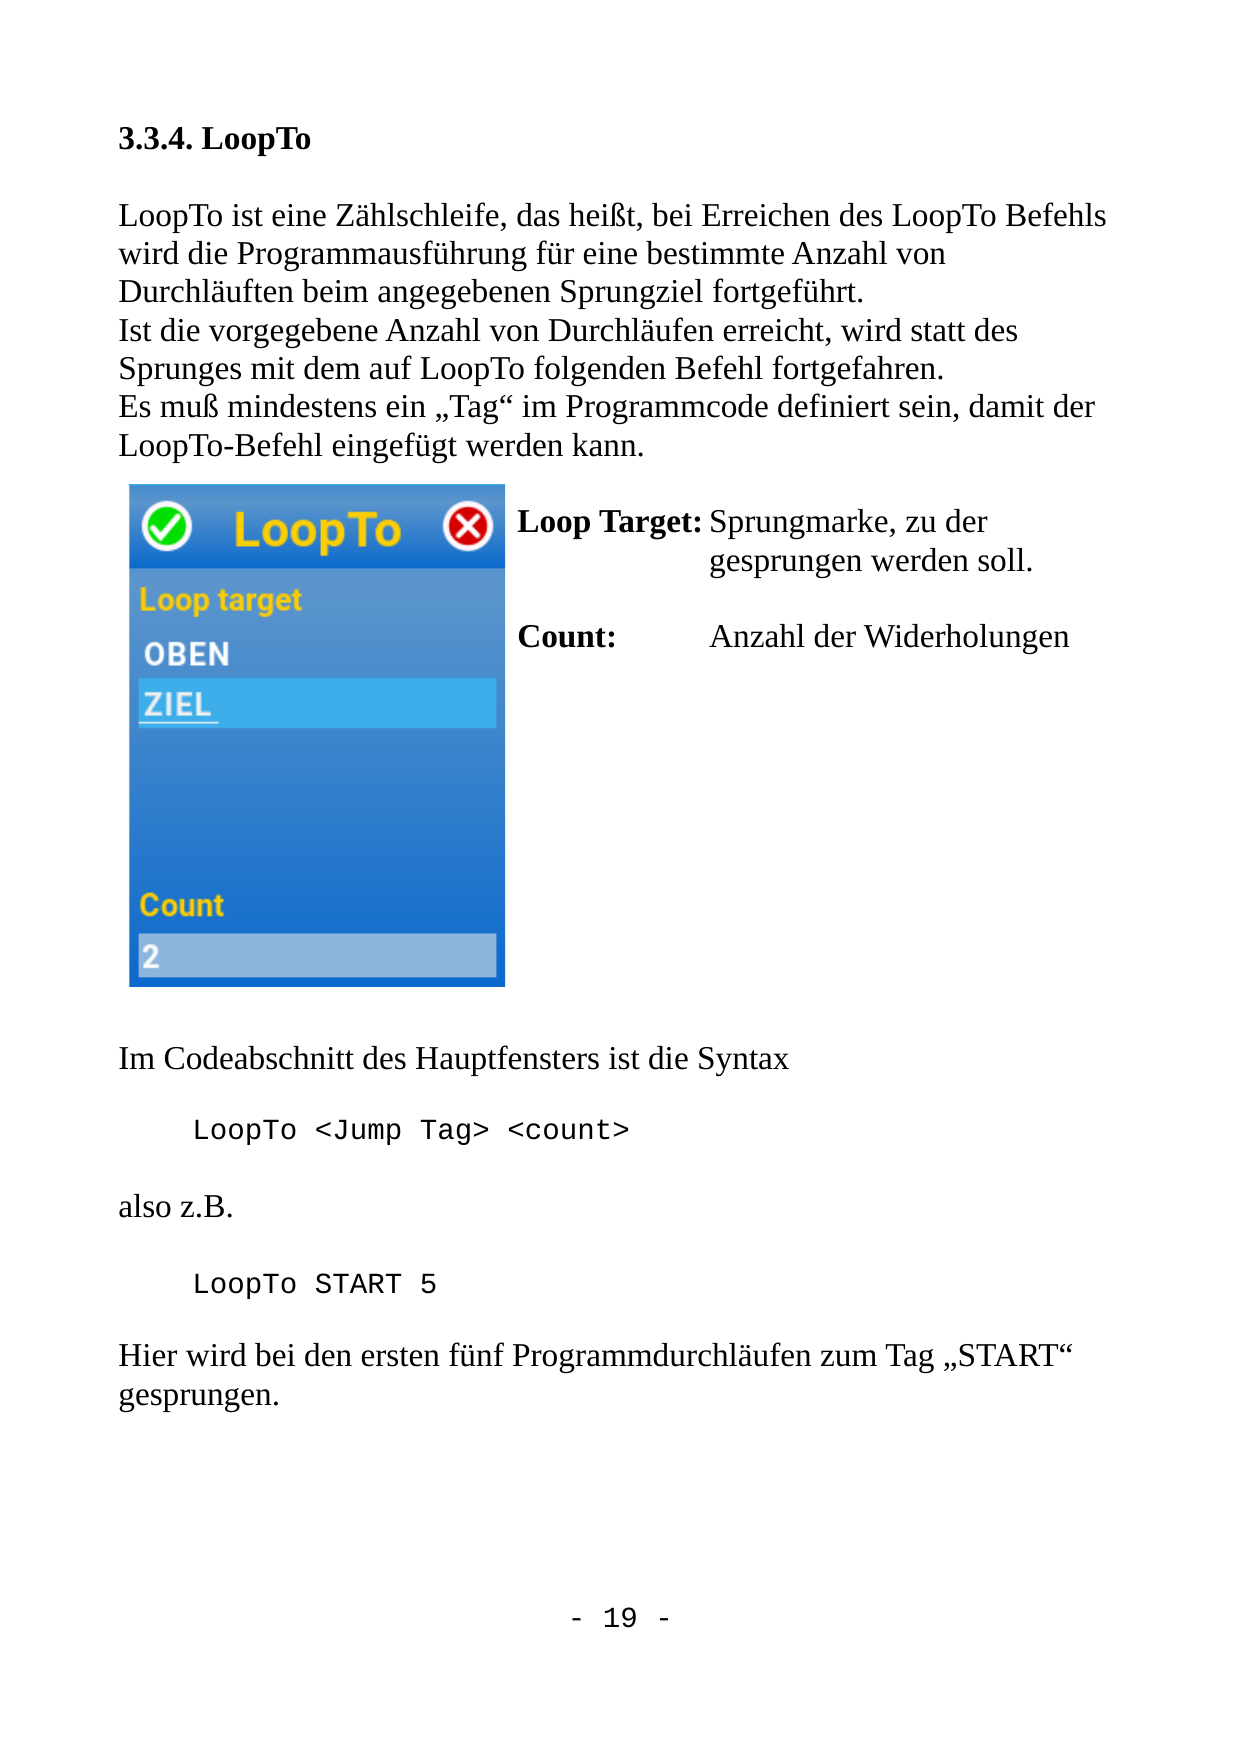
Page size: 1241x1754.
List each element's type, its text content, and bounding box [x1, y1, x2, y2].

text Es muß mindestens ein „Tag“ im Programmcode definiert sein, damit der LoopTo-Befehl eingefügt werden kann. [118, 386, 1122, 463]
text Loop Target: Sprungmarke, zu der gesprungen werden soll. [506, 501, 1122, 578]
picture [128, 484, 506, 987]
text LoopTo <Jump Tag> <count> [118, 1115, 1122, 1148]
text 3.3.4. LoopTo [118, 118, 1122, 156]
text Hier wird bei den ersten fünf Programmdurchläufen zum Tag „START“ gesprungen. [118, 1336, 1122, 1412]
text Ist die vorgegebene Anzahl von Durchläufen erreicht, wird statt des Sprunges mit dem auf LoopTo folgenden Befehl fortgefahren. [118, 310, 1122, 386]
text Im Codeabschnitt des Hauptfensters ist die Syntax [118, 1038, 1122, 1076]
text LoopTo ist eine Zählschleife, das heißt, bei Erreichen des LoopTo Befehls wird die Programmausführung für eine bestimmte Anzahl von Durchläuften beim angegebenen Sprungziel fortgeführt. [118, 195, 1122, 310]
text Count: Anzahl der Widerholungen [506, 616, 1122, 655]
text also z.B. [118, 1186, 1122, 1224]
text LoopTo START 5 [118, 1263, 1122, 1303]
